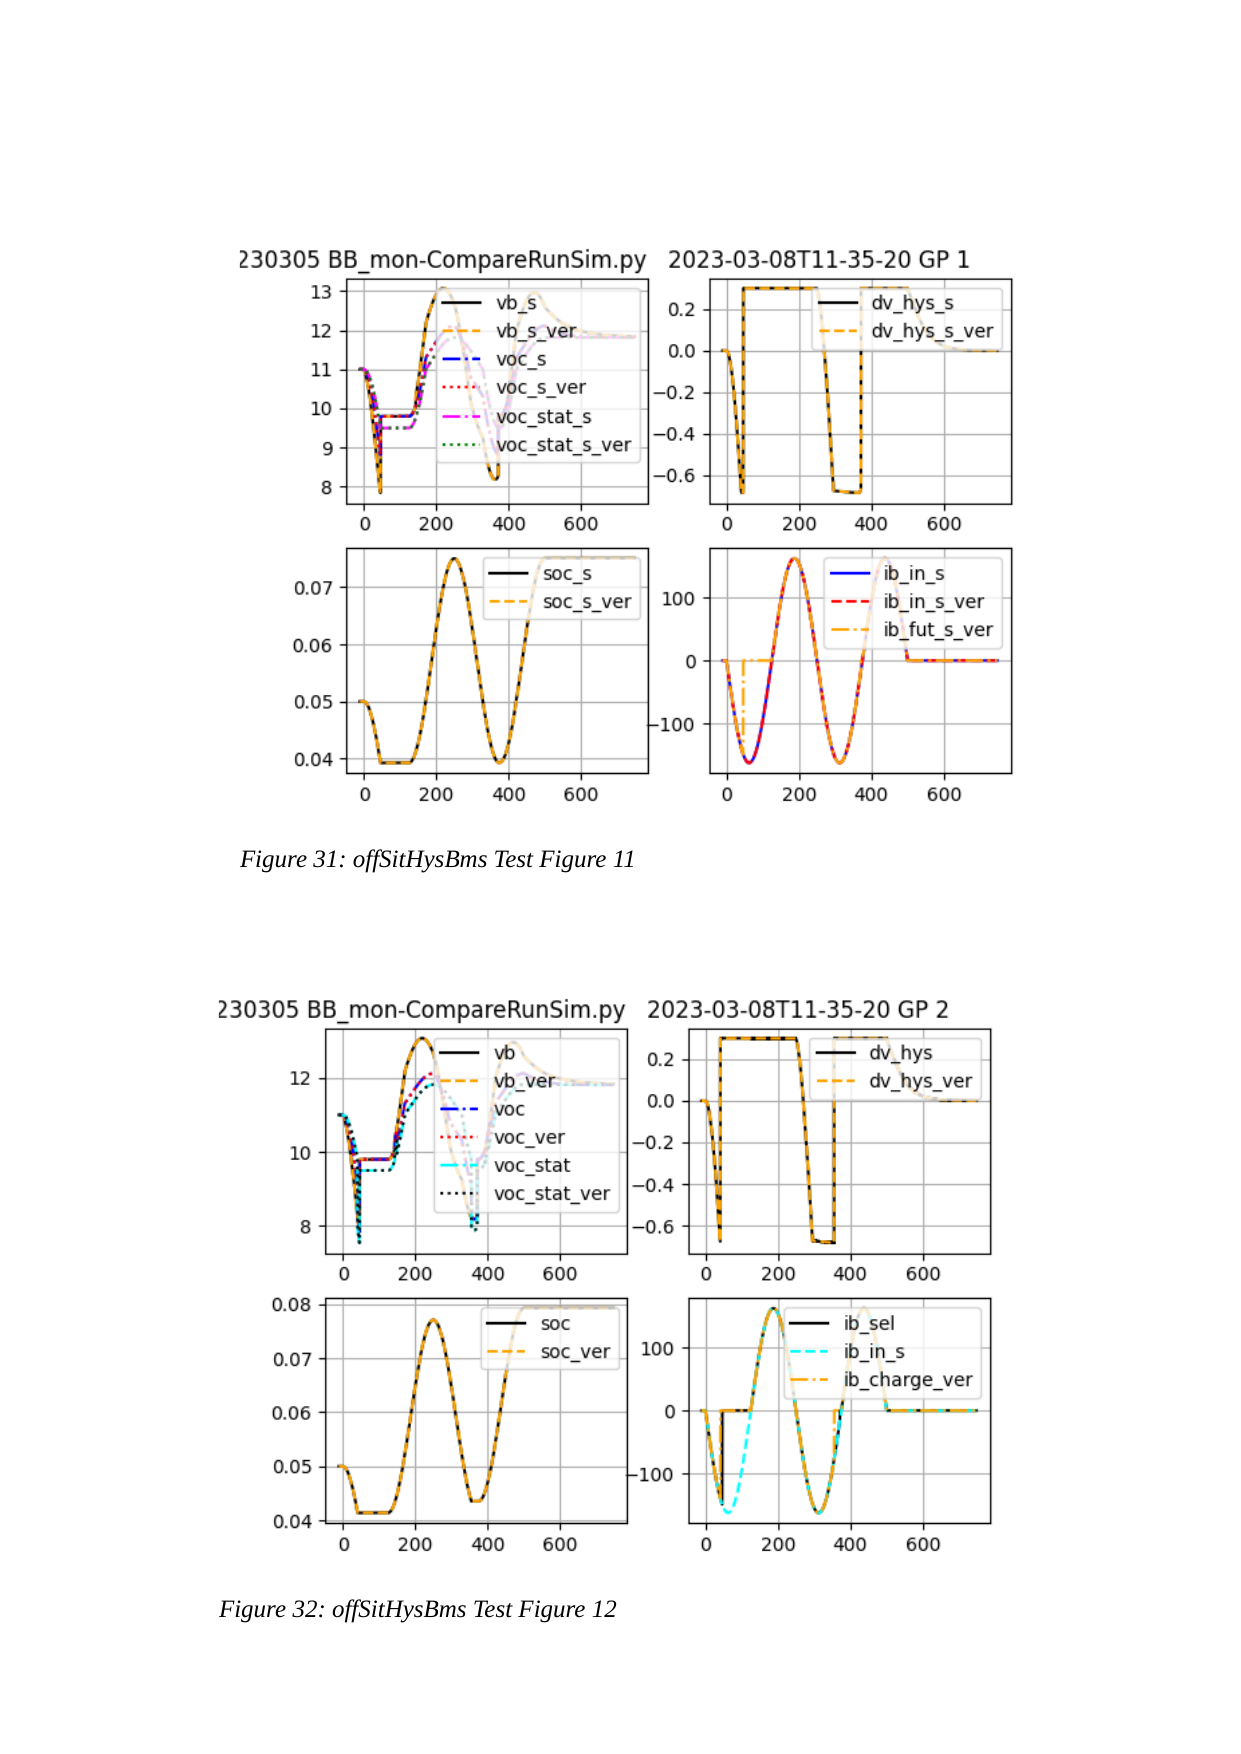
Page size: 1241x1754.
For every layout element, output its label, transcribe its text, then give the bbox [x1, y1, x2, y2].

picture [239, 201, 1097, 844]
picture [218, 951, 1076, 1594]
text Figure 32: offSitHysBms Test Figure 12 [219, 1594, 1076, 1623]
text Figure 31: offSitHysBms Test Figure 11 [240, 844, 1096, 873]
